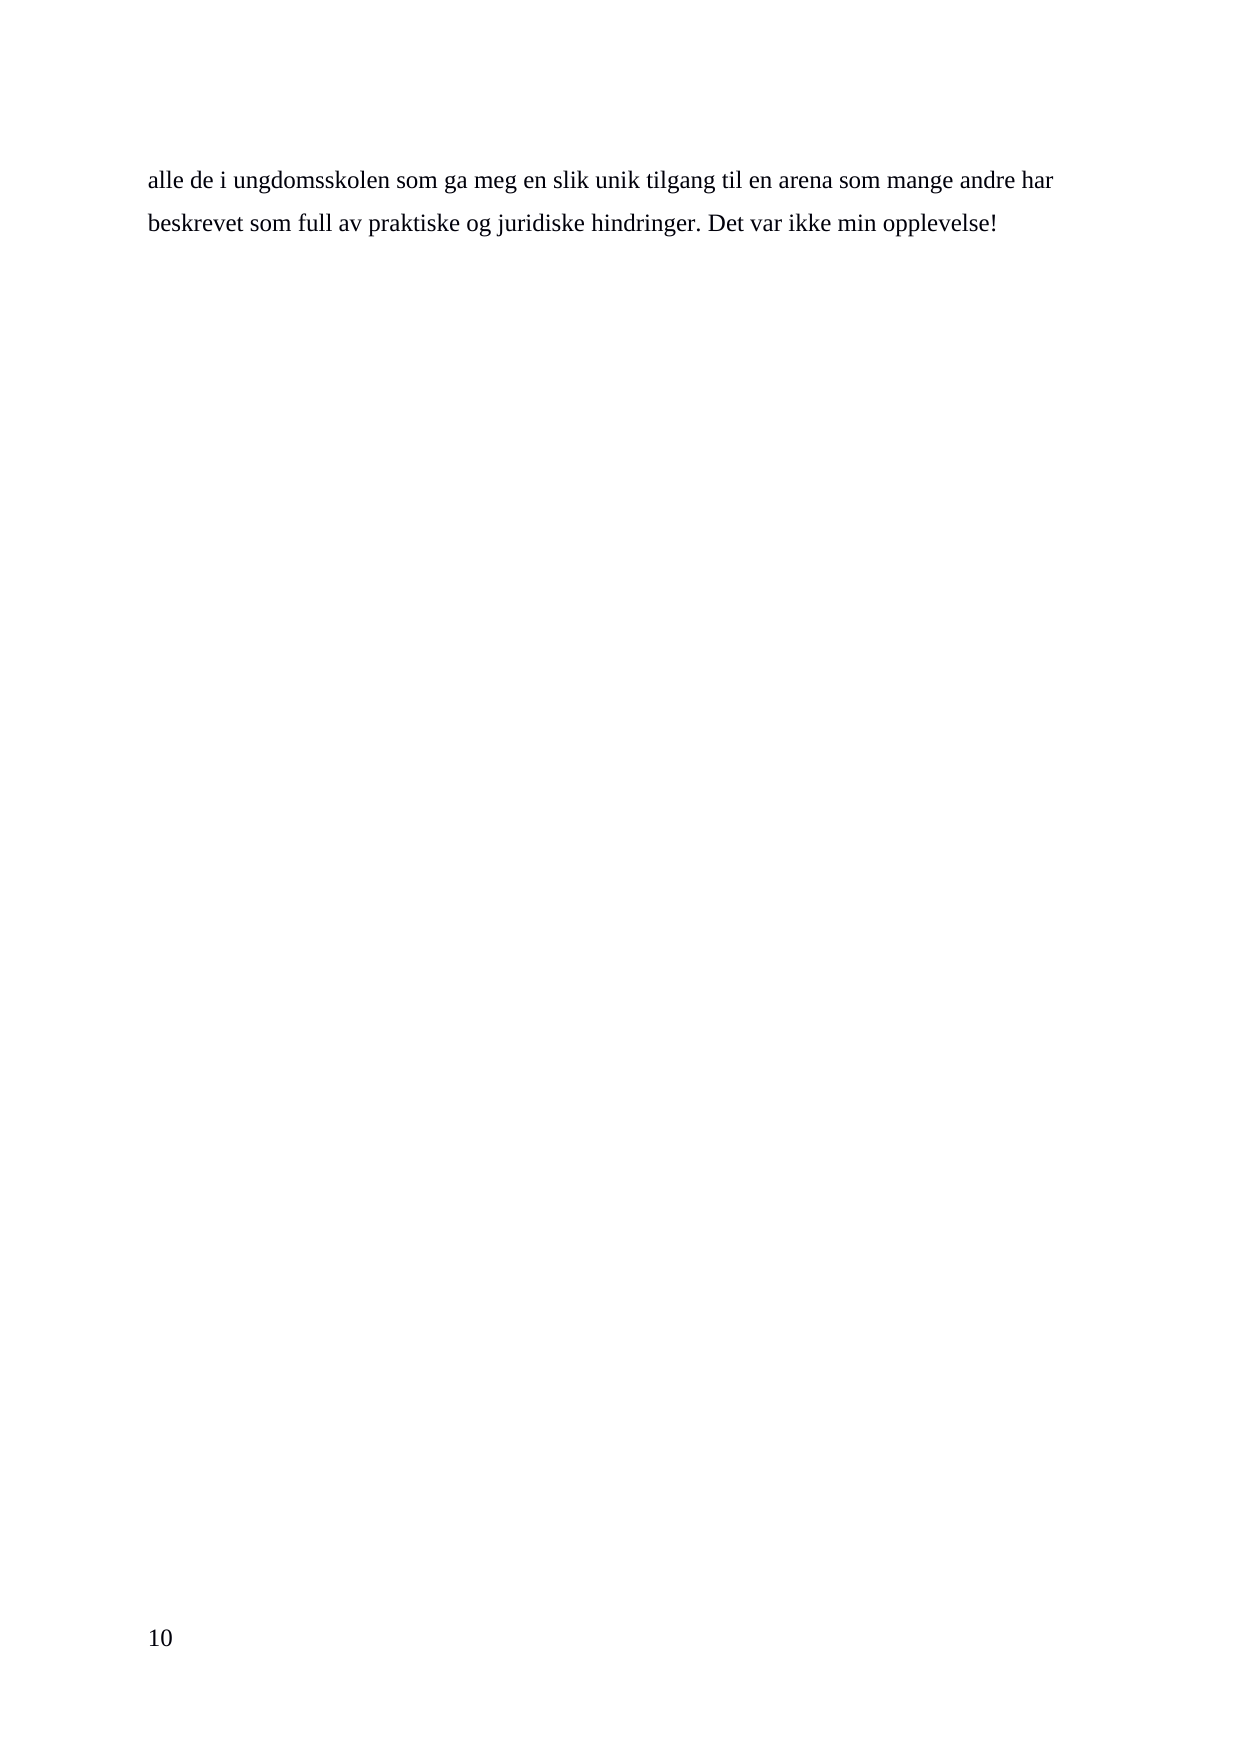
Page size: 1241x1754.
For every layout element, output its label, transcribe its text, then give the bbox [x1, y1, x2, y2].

text alle de i ungdomsskolen som ga meg en slik unik tilgang til en arena som mange andre har beskrevet som full av praktiske og juridiske hindringer. Det var ikke min opplevelse! [148, 165, 1092, 237]
